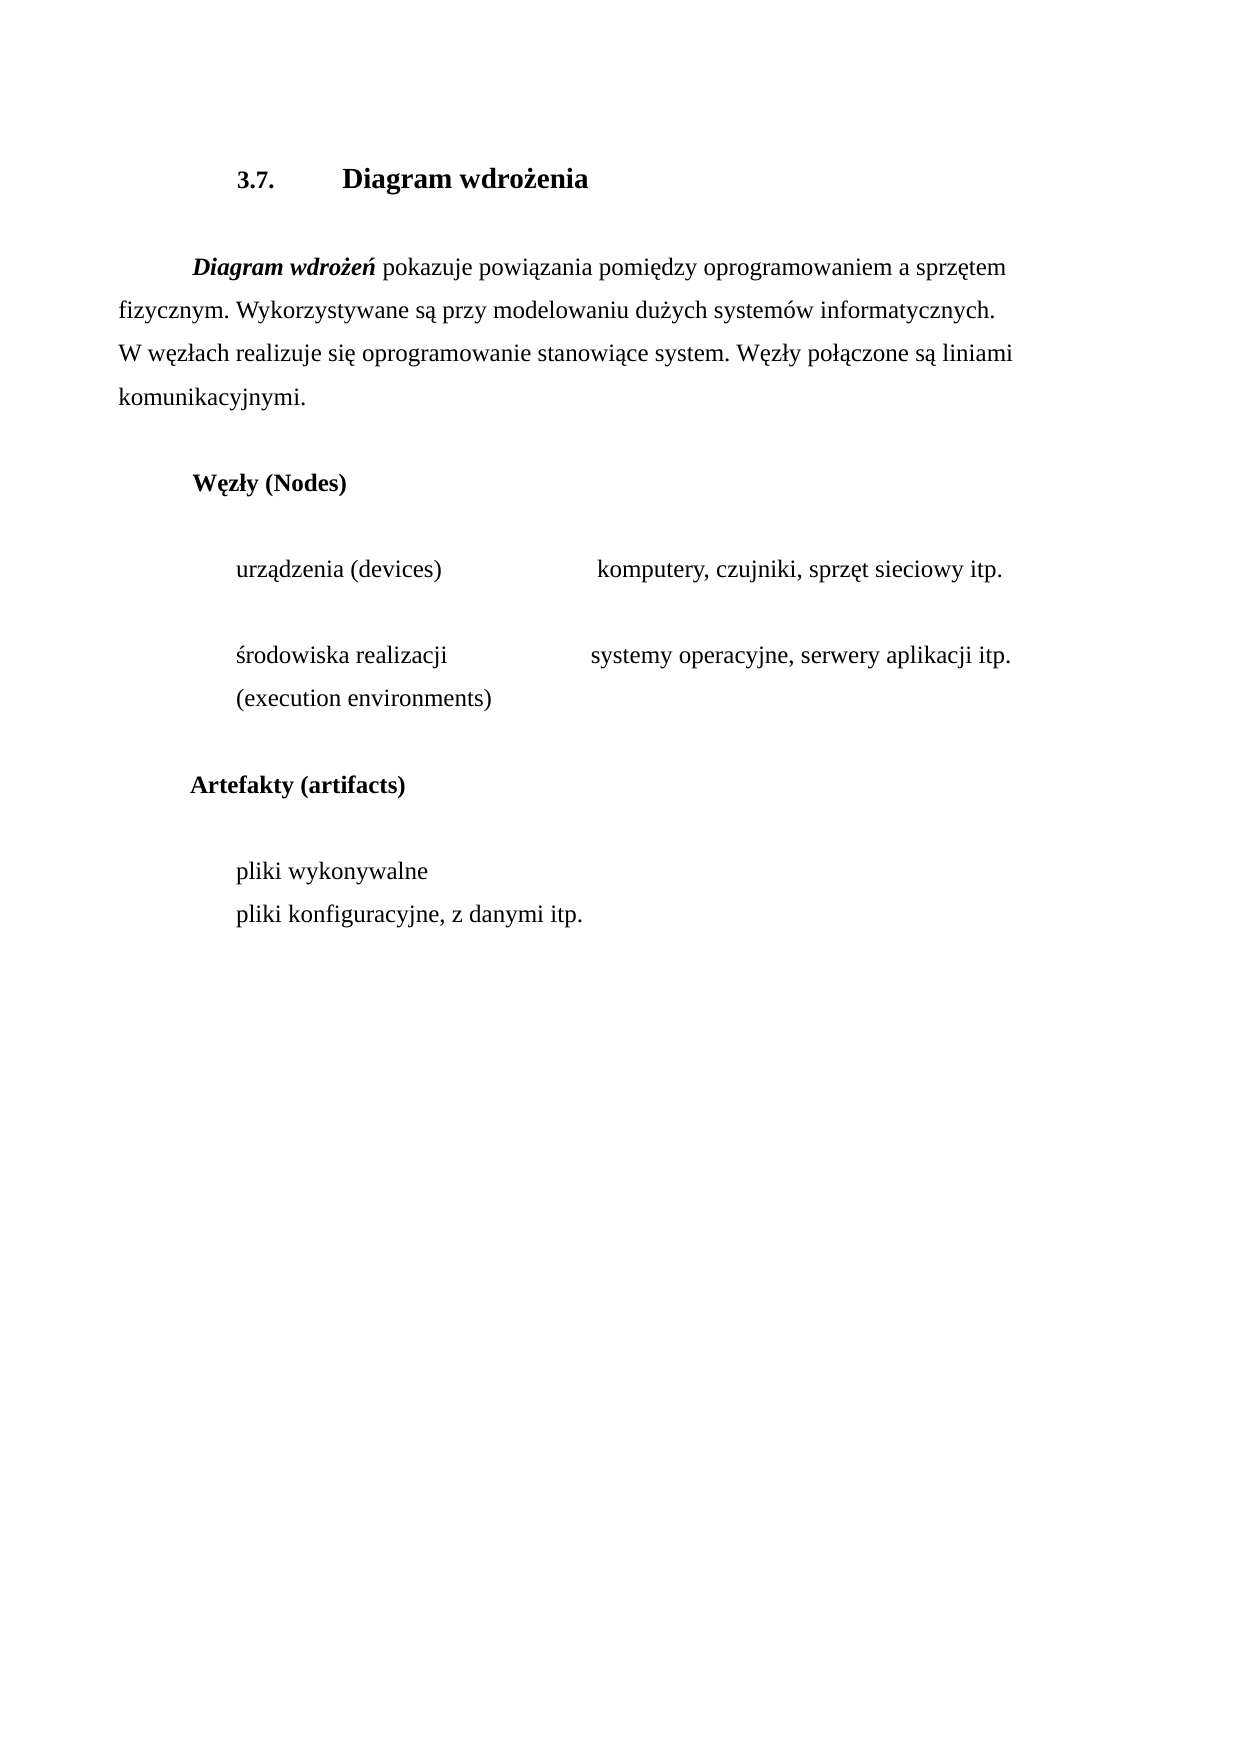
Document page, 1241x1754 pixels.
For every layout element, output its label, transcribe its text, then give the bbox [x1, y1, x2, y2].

text Diagram wdrożeń pokazuje powiązania pomiędzy oprogramowaniem a sprzętem fizycznym. Wykorzystywane są przy modelowaniu dużych systemów informatycznych. [118, 252, 1122, 324]
text pliki wykonywalne [118, 856, 1122, 885]
list Diagram wdrożenia [231, 161, 1122, 238]
text W węzłach realizuje się oprogramowanie stanowiące system. Węzły połączone są liniami komunikacyjnymi. [118, 338, 1122, 410]
text (execution environments) [118, 683, 1122, 712]
text Węzły (Nodes) [118, 468, 1122, 497]
text urządzenia (devices) komputery, czujniki, sprzęt sieciowy itp. [118, 554, 1122, 583]
text środowiska realizacji systemy operacyjne, serwery aplikacji itp. [118, 640, 1122, 669]
text pliki konfiguracyjne, z danymi itp. [118, 899, 1122, 928]
text Artefakty (artifacts) [118, 770, 1122, 798]
